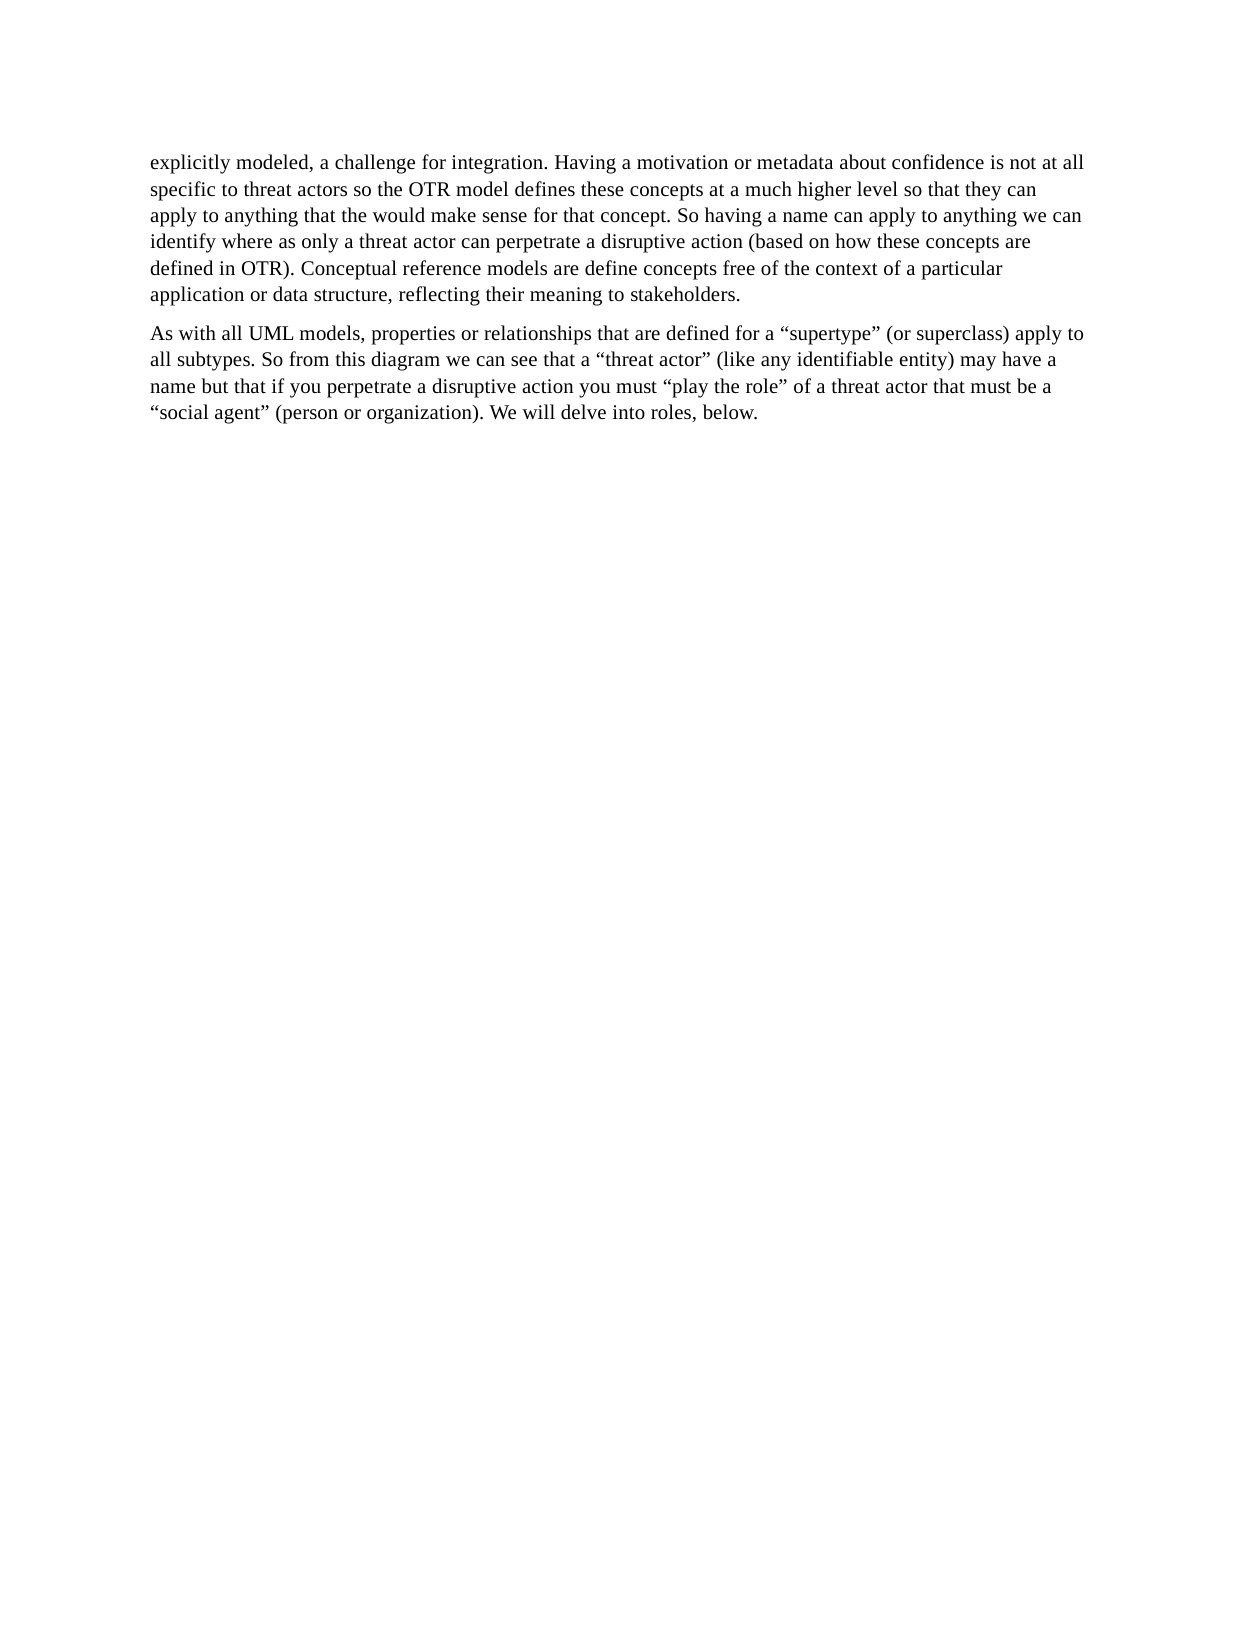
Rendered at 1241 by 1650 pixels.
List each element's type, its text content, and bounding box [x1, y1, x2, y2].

text As with all UML models, properties or relationships that are defined for a “supertype” (or superclass) apply to all subtypes. So from this diagram we can see that a “threat actor” (like any identifiable entity) may have a name but that if you perpetrate a disruptive action you must “play the role” of a threat actor that must be a “social agent” (person or organization). We will delve into roles, below. [150, 321, 1090, 424]
text explicitly modeled, a challenge for integration. Having a motivation or metadata about confidence is not at all specific to threat actors so the OTR model defines these concepts at a much higher level so that they can apply to anything that the would make sense for that concept. So having a name can apply to anything we can identify where as only a threat actor can perpetrate a disruptive action (based on how these concepts are defined in OTR). Conceptual reference models are define concepts free of the context of a particular application or data structure, reflecting their meaning to stakeholders. [150, 150, 1090, 306]
